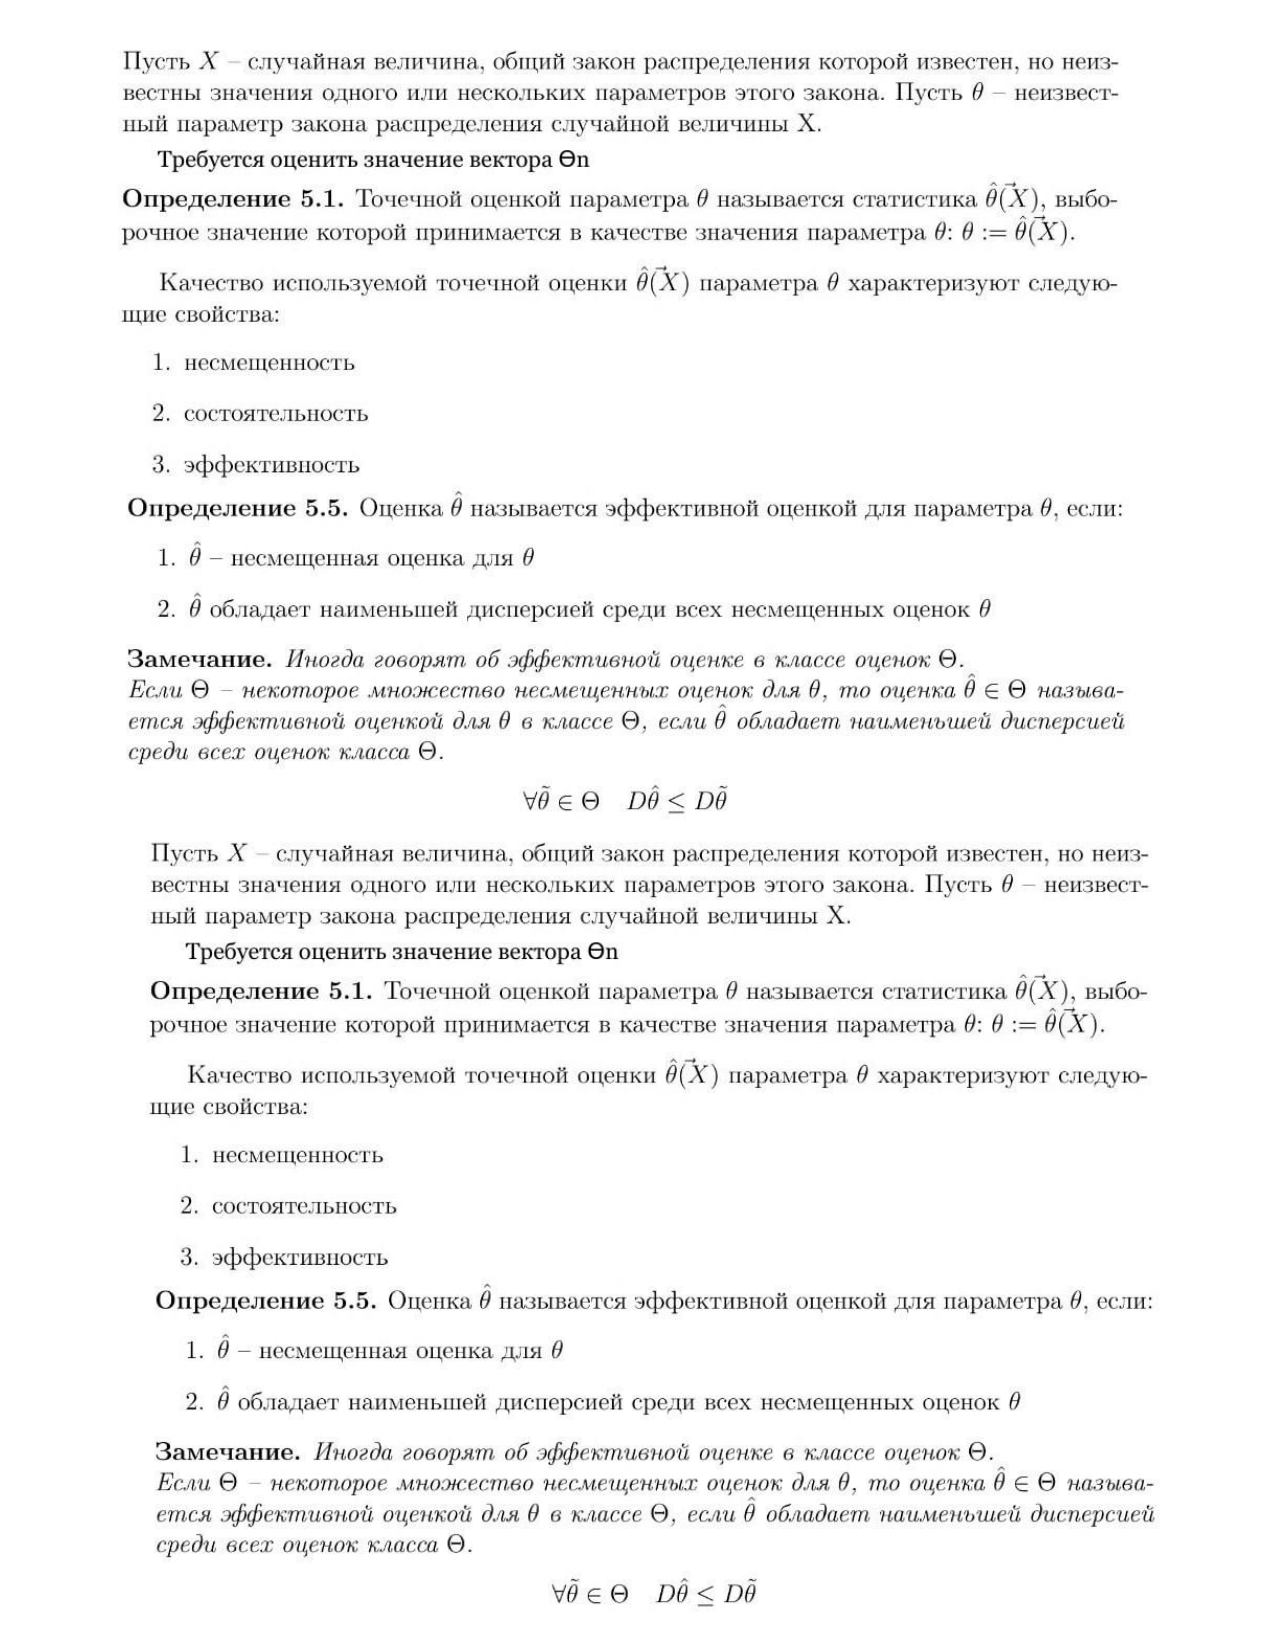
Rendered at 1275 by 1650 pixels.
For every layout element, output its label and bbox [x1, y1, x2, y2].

picture [118, 33, 1168, 1619]
